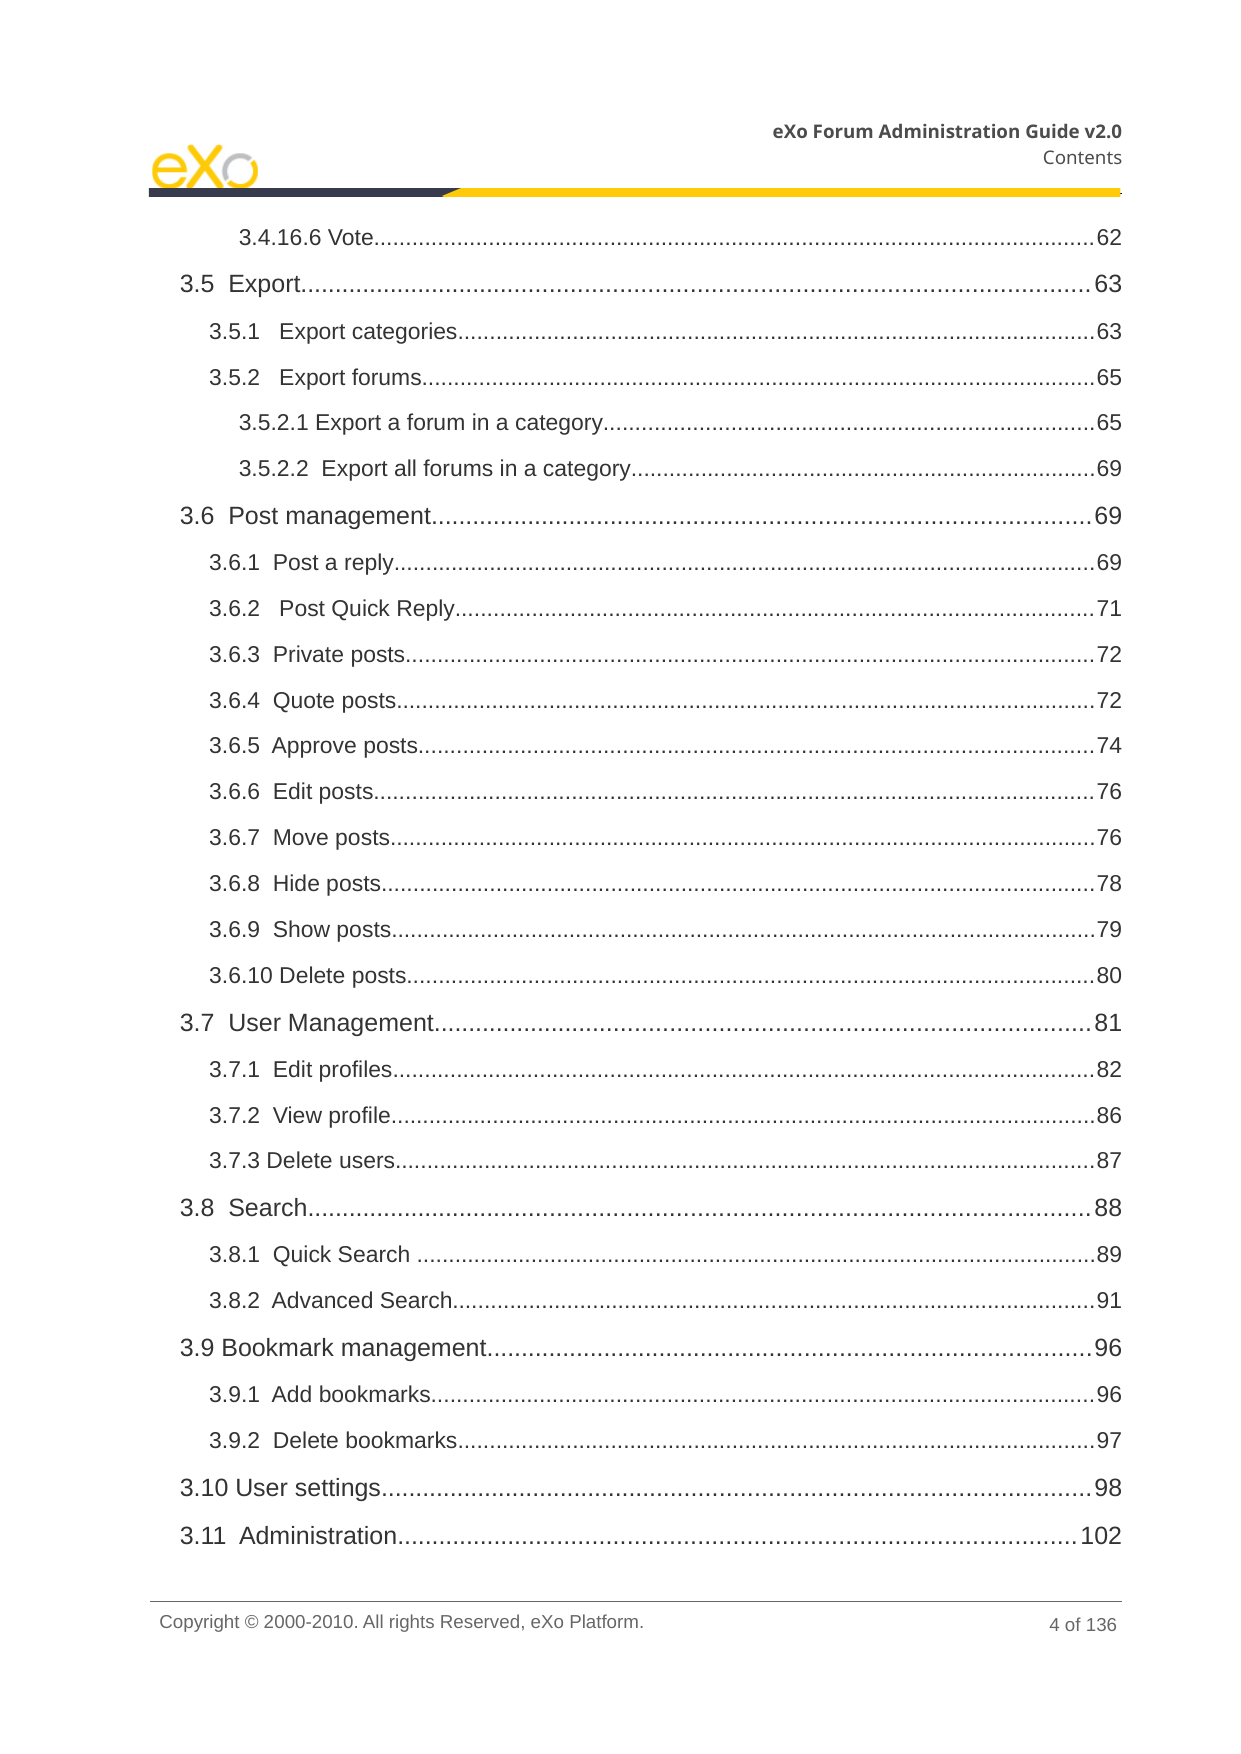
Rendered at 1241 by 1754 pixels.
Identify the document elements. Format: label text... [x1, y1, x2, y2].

text 3.6.10 Delete posts 80 [209, 962, 1122, 988]
text 3.7.1 Edit profiles 82 [209, 1056, 1122, 1082]
text 3.6 Post management 69 [179, 501, 1122, 530]
text 3.5.2.1 Export a forum in a category 65 [238, 409, 1122, 436]
text 3.5 Export 63 [179, 269, 1122, 298]
text 3.5.2 Export forums 65 [209, 363, 1122, 390]
text 3.5.2.2 Export all forums in a category 69 [238, 455, 1122, 481]
text 3.9.1 Add bookmarks 96 [209, 1381, 1122, 1408]
text 3.7 User Management 81 [179, 1007, 1122, 1036]
text 3.8.2 Advanced Search 91 [209, 1287, 1122, 1314]
text 3.6.4 Quote posts 72 [209, 687, 1122, 713]
text 3.6.5 Approve posts 74 [209, 732, 1122, 759]
text 3.4.16.6 Vote 62 [238, 223, 1122, 250]
text 3.9 Bookmark management 96 [179, 1333, 1122, 1362]
text 3.6.1 Post a reply 69 [209, 549, 1122, 576]
text 3.6.6 Edit posts 76 [209, 778, 1122, 805]
text 3.5.1 Export categories 63 [209, 318, 1122, 344]
text 3.6.7 Move posts 76 [209, 824, 1122, 851]
text 3.6.9 Show posts 79 [209, 916, 1122, 942]
text 3.10 User settings 98 [179, 1473, 1122, 1502]
text 3.11 Administration 102 [179, 1521, 1122, 1550]
text 3.6.3 Private posts 72 [209, 641, 1122, 667]
text 3.8 Search 88 [179, 1193, 1122, 1222]
text 3.7.3 Delete users 87 [209, 1147, 1122, 1174]
text 3.6.2 Post Quick Reply 71 [209, 595, 1122, 621]
text 3.8.1 Quick Search 89 [209, 1241, 1122, 1268]
picture [148, 144, 1121, 197]
text 3.7.2 View profile 86 [209, 1102, 1122, 1128]
text 3.6.8 Hide posts 78 [209, 870, 1122, 896]
text 3.9.2 Delete bookmarks 97 [209, 1427, 1122, 1453]
